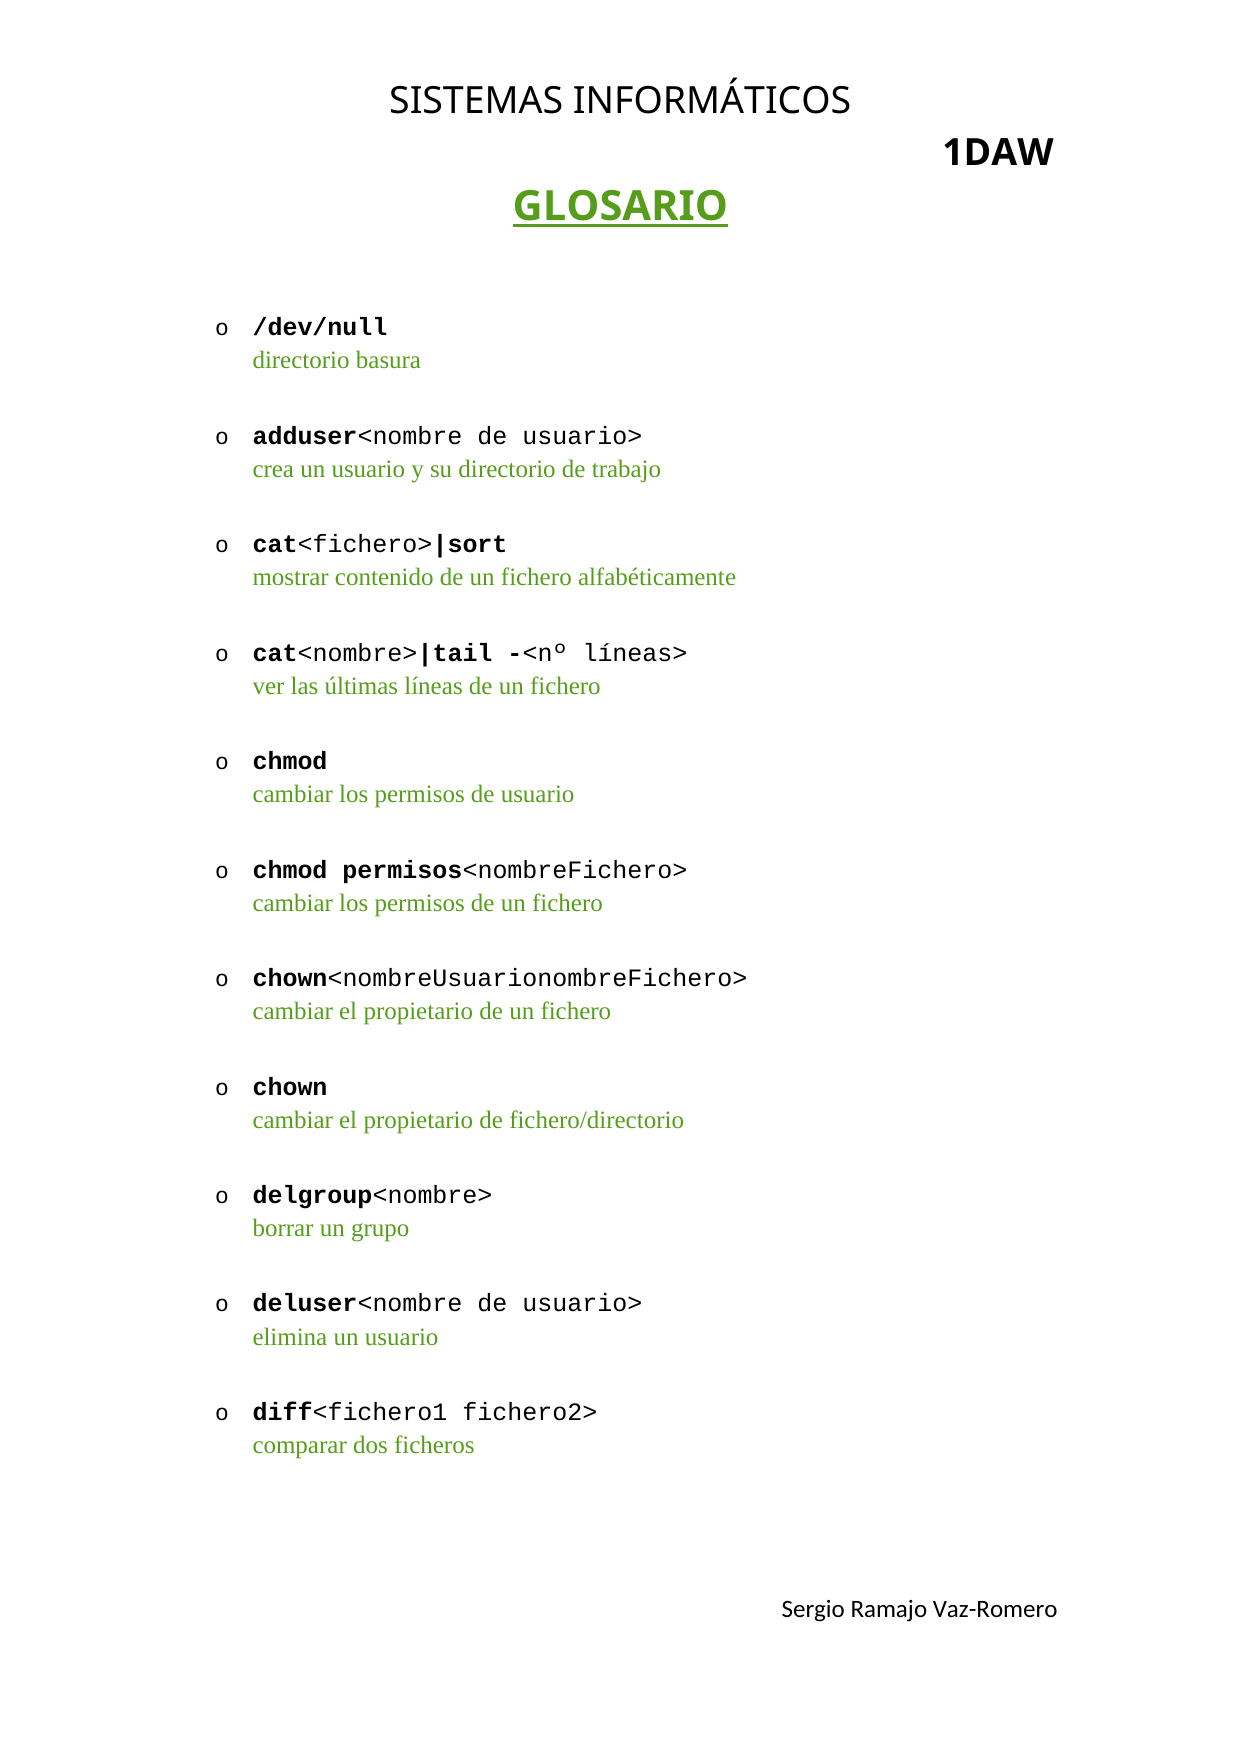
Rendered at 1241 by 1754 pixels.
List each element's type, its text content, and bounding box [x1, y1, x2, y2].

list diff<fichero1 fichero2> comparar dos ficheros [215, 1399, 1063, 1489]
list cat<fichero>|sort mostrar contenido de un fichero alfabéticamente [215, 532, 1063, 621]
list /dev/null directorio basura [215, 315, 1063, 404]
list chown cambiar el propietario de fichero/directorio [215, 1074, 1063, 1164]
subtitle GLOSARIO [177, 176, 1063, 233]
list deluser<nombre de usuario> elimina un usuario [215, 1291, 1063, 1381]
list chmod permisos<nombreFichero> cambiar los permisos de un fichero [215, 857, 1063, 947]
list adduser<nombre de usuario> crea un usuario y su directorio de trabajo [215, 423, 1063, 513]
list chown<nombreUsuarionombreFichero> cambiar el propietario de un fichero [215, 966, 1063, 1055]
list cat<nombre>|tail -<nº líneas> ver las últimas líneas de un fichero [215, 640, 1063, 730]
list chmod cambiar los permisos de usuario [215, 749, 1063, 838]
list delgroup<nombre> borrar un grupo [215, 1182, 1063, 1272]
